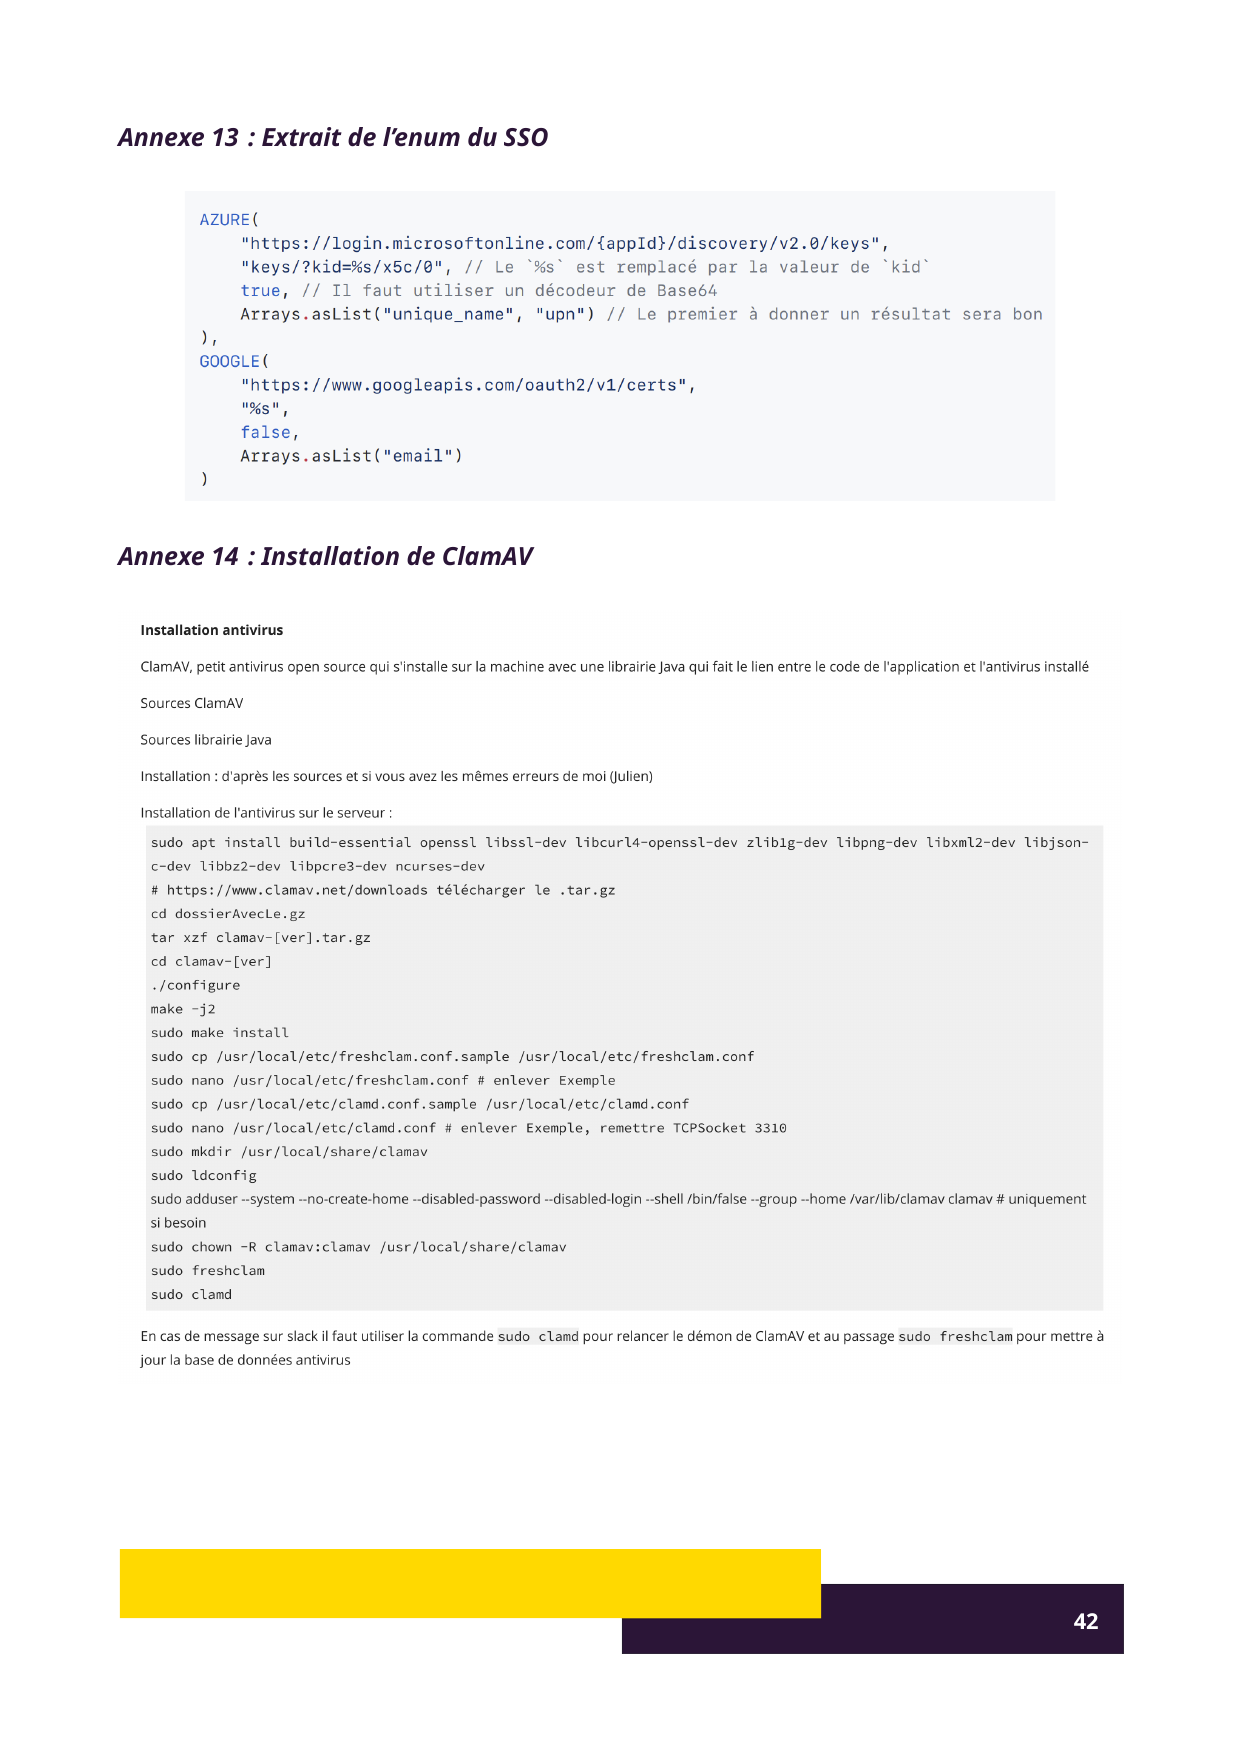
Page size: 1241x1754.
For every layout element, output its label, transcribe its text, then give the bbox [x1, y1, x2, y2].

subtitle Annexe 13 : Extrait de l’enum du SSO [118, 118, 1122, 153]
picture [119, 1549, 1124, 1654]
subtitle Annexe 14 : Installation de ClamAV [118, 153, 1122, 572]
picture [118, 610, 1123, 1384]
picture [184, 191, 1056, 501]
